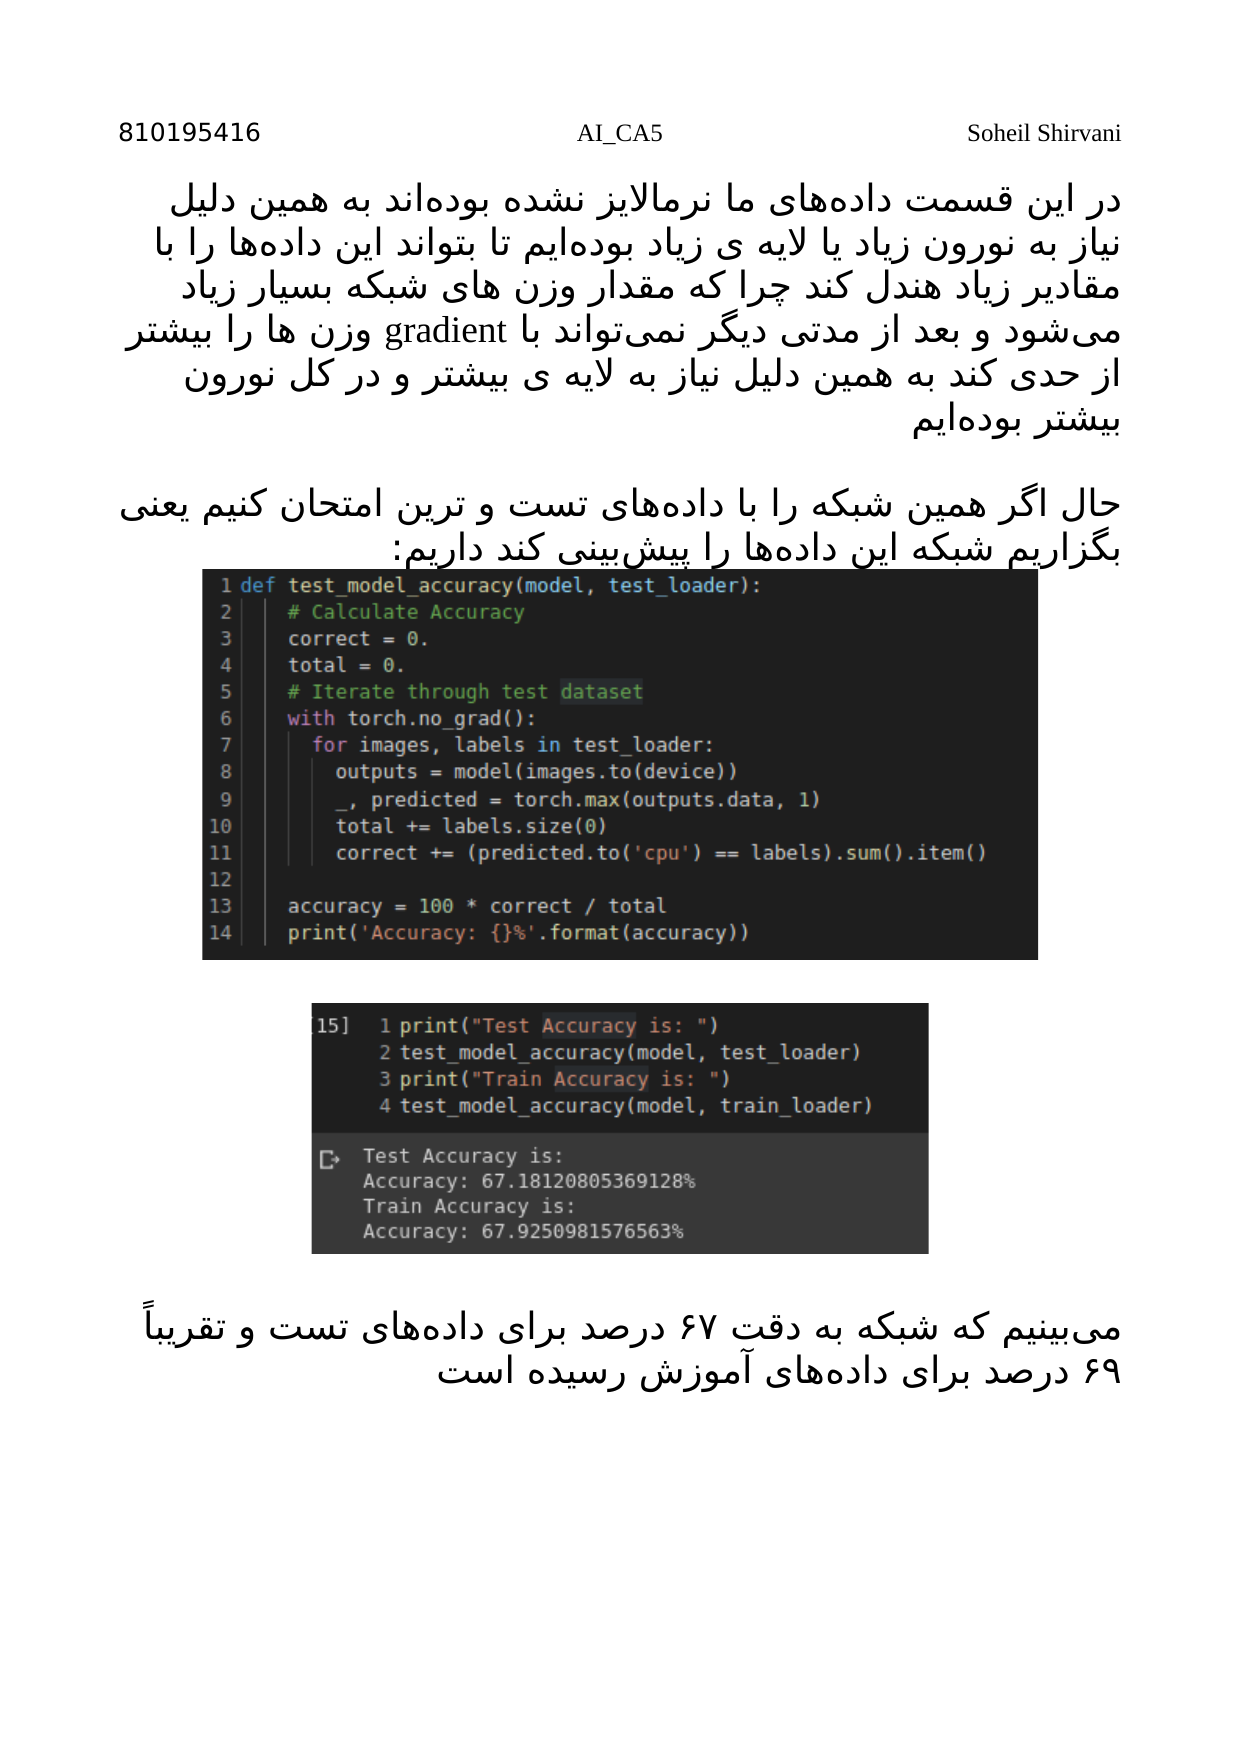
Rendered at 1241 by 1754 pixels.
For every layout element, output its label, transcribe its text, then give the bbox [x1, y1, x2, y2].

text حال اگر همین شبکه را با داده‌های تست و ترین امتحان کنیم یعنی بگزاریم شبکه این داده‌ها را پیش‌بینی کند داریم: [118, 482, 1122, 569]
text در این قسمت داده‌های ما نرمالایز نشده بوده‌اند به همین دلیل نیاز به نورون زیاد یا لایه ی زیاد بوده‌ایم تا بتواند این داده‌ها را با مقادیر زیاد هندل کند چرا که مقدار وزن های شبکه بسیار زیاد می‌شود و بعد از مدتی دیگر نمی‌تواند با gradient وزن ها را بیشتر از حدی کند به همین دلیل نیاز به لایه ی بیشتر و در کل نورون بیشتر بوده‌ایم [118, 177, 1122, 439]
text می‌بینیم که شبکه به دقت ۶۷ درصد برای داده‌های تست و تقریباً ۶۹ درصد برای داده‌های آموزش رسیده است [118, 1305, 1122, 1392]
picture [311, 1003, 929, 1254]
picture [202, 569, 1039, 960]
